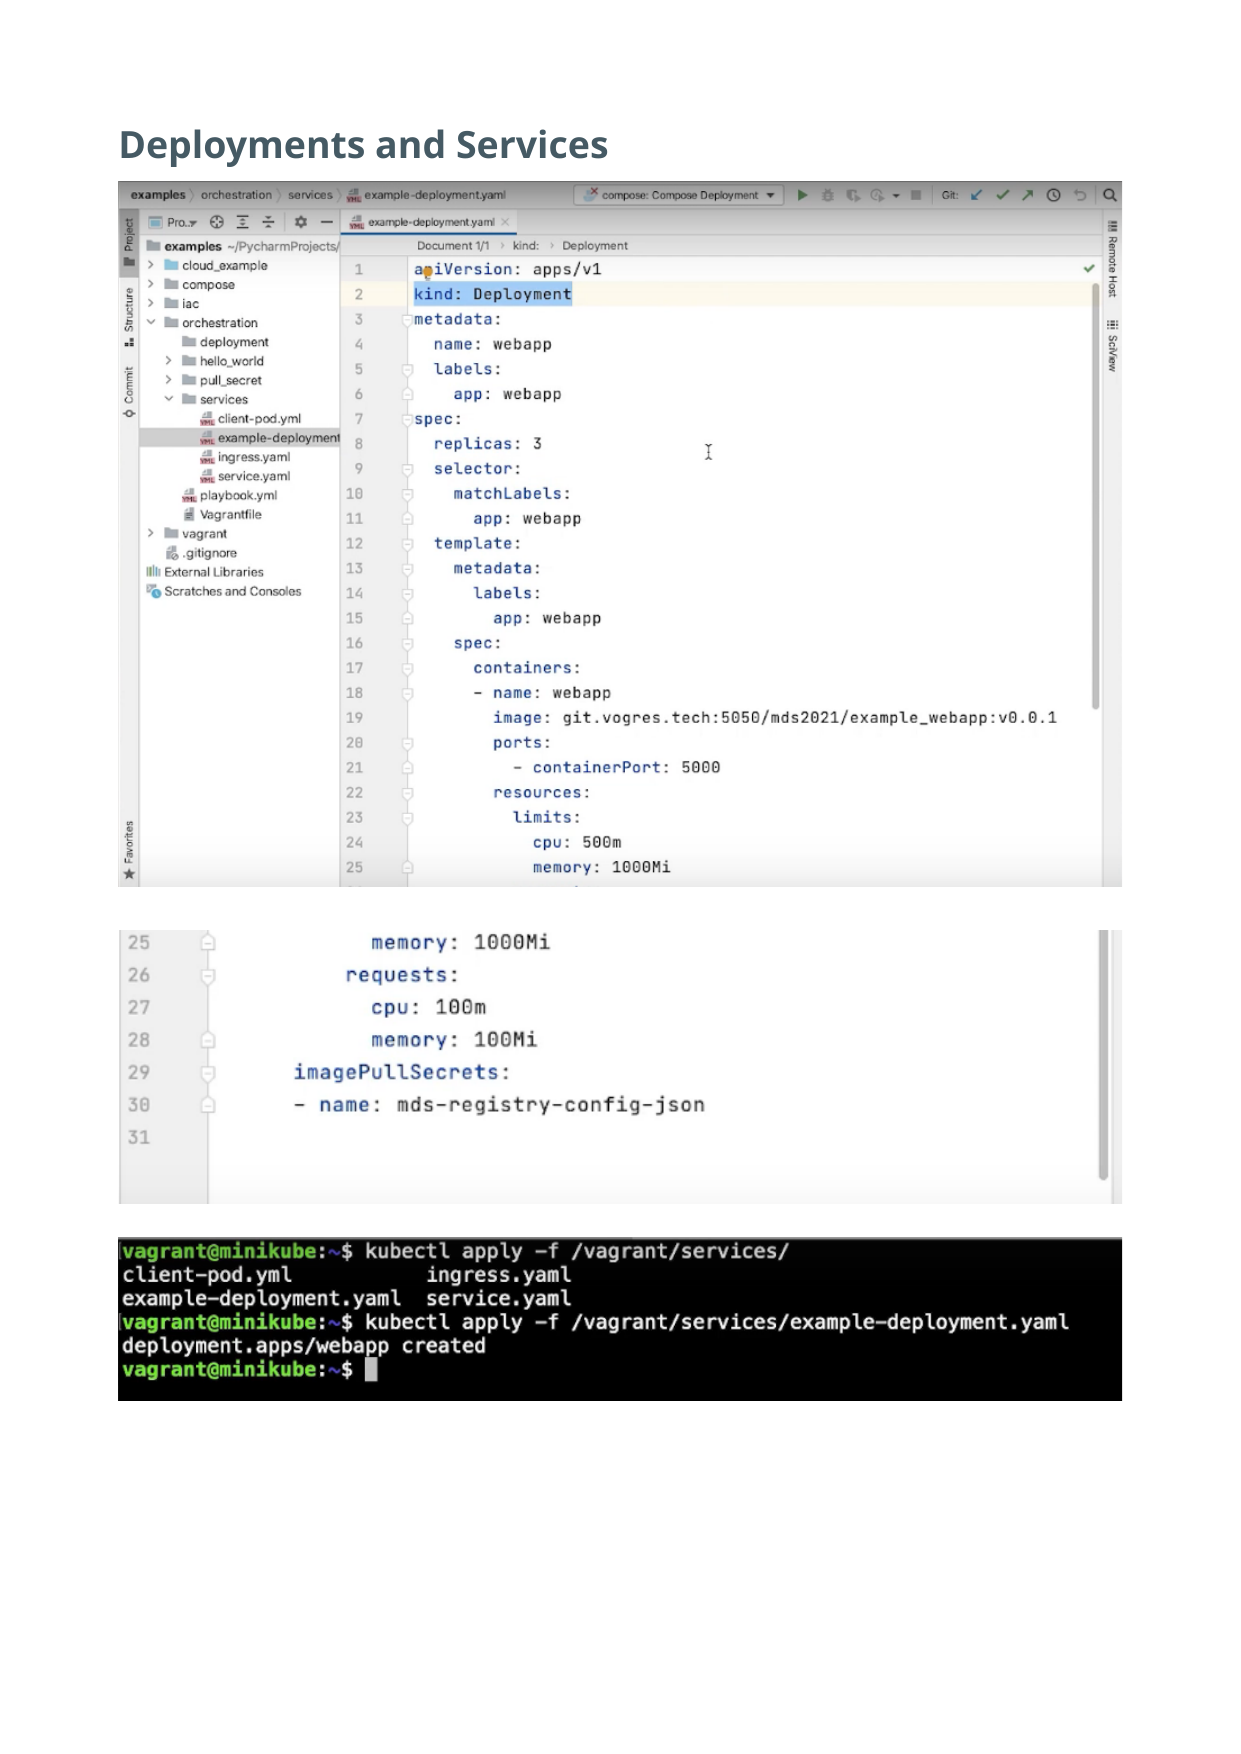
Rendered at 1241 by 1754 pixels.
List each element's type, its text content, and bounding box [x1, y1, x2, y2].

picture [118, 930, 1123, 1204]
picture [118, 1237, 1123, 1401]
picture [118, 181, 1123, 887]
subtitle Deployments and Services [118, 118, 1122, 169]
